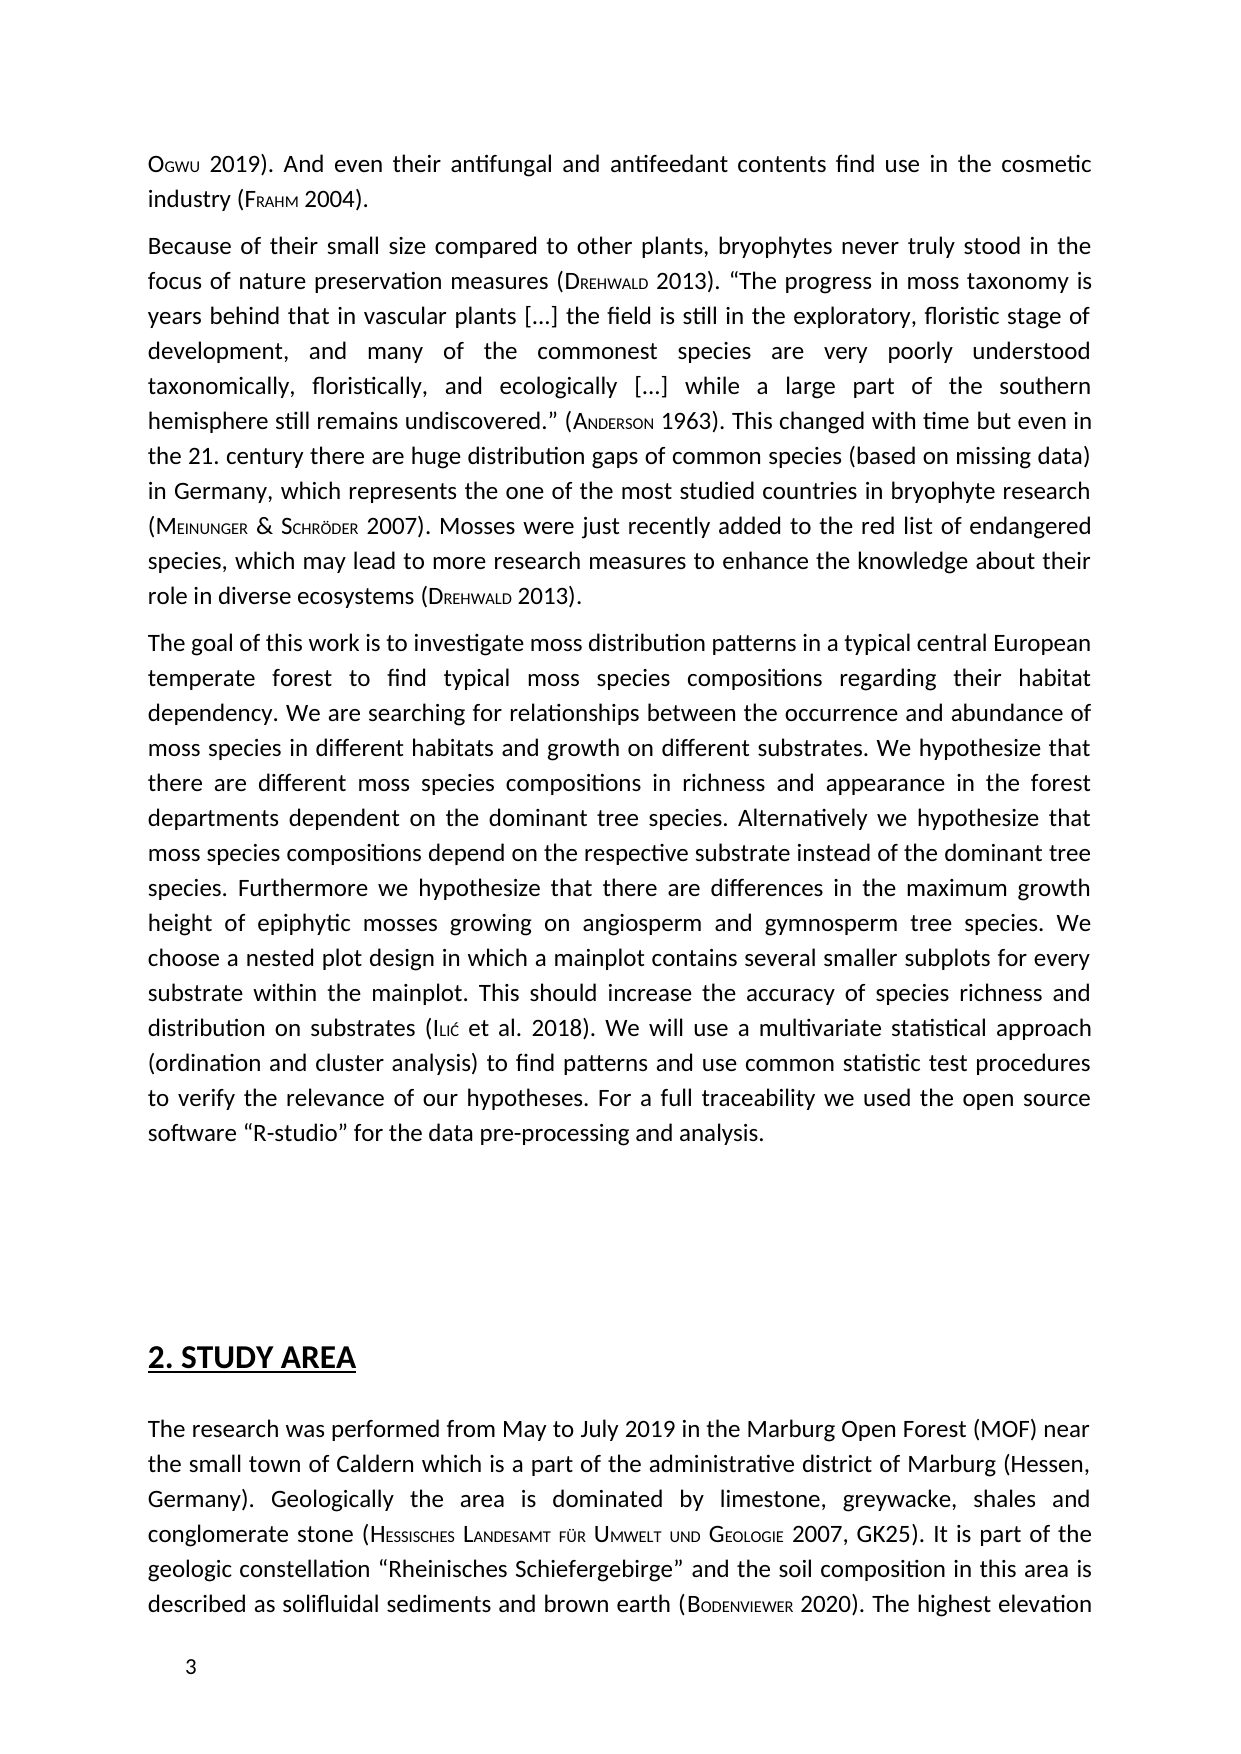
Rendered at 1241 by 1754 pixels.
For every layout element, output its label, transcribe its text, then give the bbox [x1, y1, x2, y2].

text 2. Study area [148, 1336, 1092, 1377]
text The goal of this work is to investigate moss distribution patterns in a typical central European temperate forest to find typical moss species compositions regarding their habitat dependency. We are searching for relationships between the occurrence and abundance of moss species in different habitats and growth on different substrates. We hypothesize that there are different moss species compositions in richness and appearance in the forest departments dependent on the dominant tree species. Alternatively we hypothesize that moss species compositions depend on the respective substrate instead of the dominant tree species. Furthermore we hypothesize that there are differences in the maximum growth height of epiphytic mosses growing on angiosperm and gymnosperm tree species. We choose a nested plot design in which a mainplot contains several smaller subplots for every substrate within the mainplot. This should increase the accuracy of species richness and distribution on substrates (Ilić et al. 2018). We will use a multivariate statistical approach (ordination and cluster analysis) to find patterns and use common statistic test procedures to verify the relevance of our hypotheses. For a full traceability we used the open source software “R-studio” for the data pre-processing and analysis. [148, 627, 1092, 1148]
text Ogwu 2019). And even their antifungal and antifeedant contents find use in the cosmetic industry (Frahm 2004). [148, 148, 1092, 213]
text Because of their small size compared to other plants, bryophytes never truly stood in the focus of nature preservation measures (Drehwald 2013). “The progress in moss taxonomy is years behind that in vascular plants [...] the field is still in the exploratory, floristic stage of development, and many of the commonest species are very poorly understood taxonomically, floristically, and ecologically [...] while a large part of the southern hemisphere still remains undiscovered.” (Anderson 1963). This changed with time but even in the 21. century there are huge distribution gaps of common species (based on missing data) in Germany, which represents the one of the most studied countries in bryophyte research (Meinunger & Schröder 2007). Mosses were just recently added to the red list of endangered species, which may lead to more research measures to enhance the knowledge about their role in diverse ecosystems (Drehwald 2013). [148, 230, 1092, 611]
text The research was performed from May to July 2019 in the Marburg Open Forest (MOF) near the small town of Caldern which is a part of the administrative district of Marburg (Hessen, Germany). Geologically the area is dominated by limestone, greywacke, shales and conglomerate stone (Hessisches Landesamt für Umwelt und Geologie 2007, GK25). It is part of the geologic constellation “Rheinisches Schiefergebirge” and the soil composition in this area is described as solifluidal sediments and brown earth (Bodenviewer 2020). The highest elevation [148, 1413, 1092, 1619]
